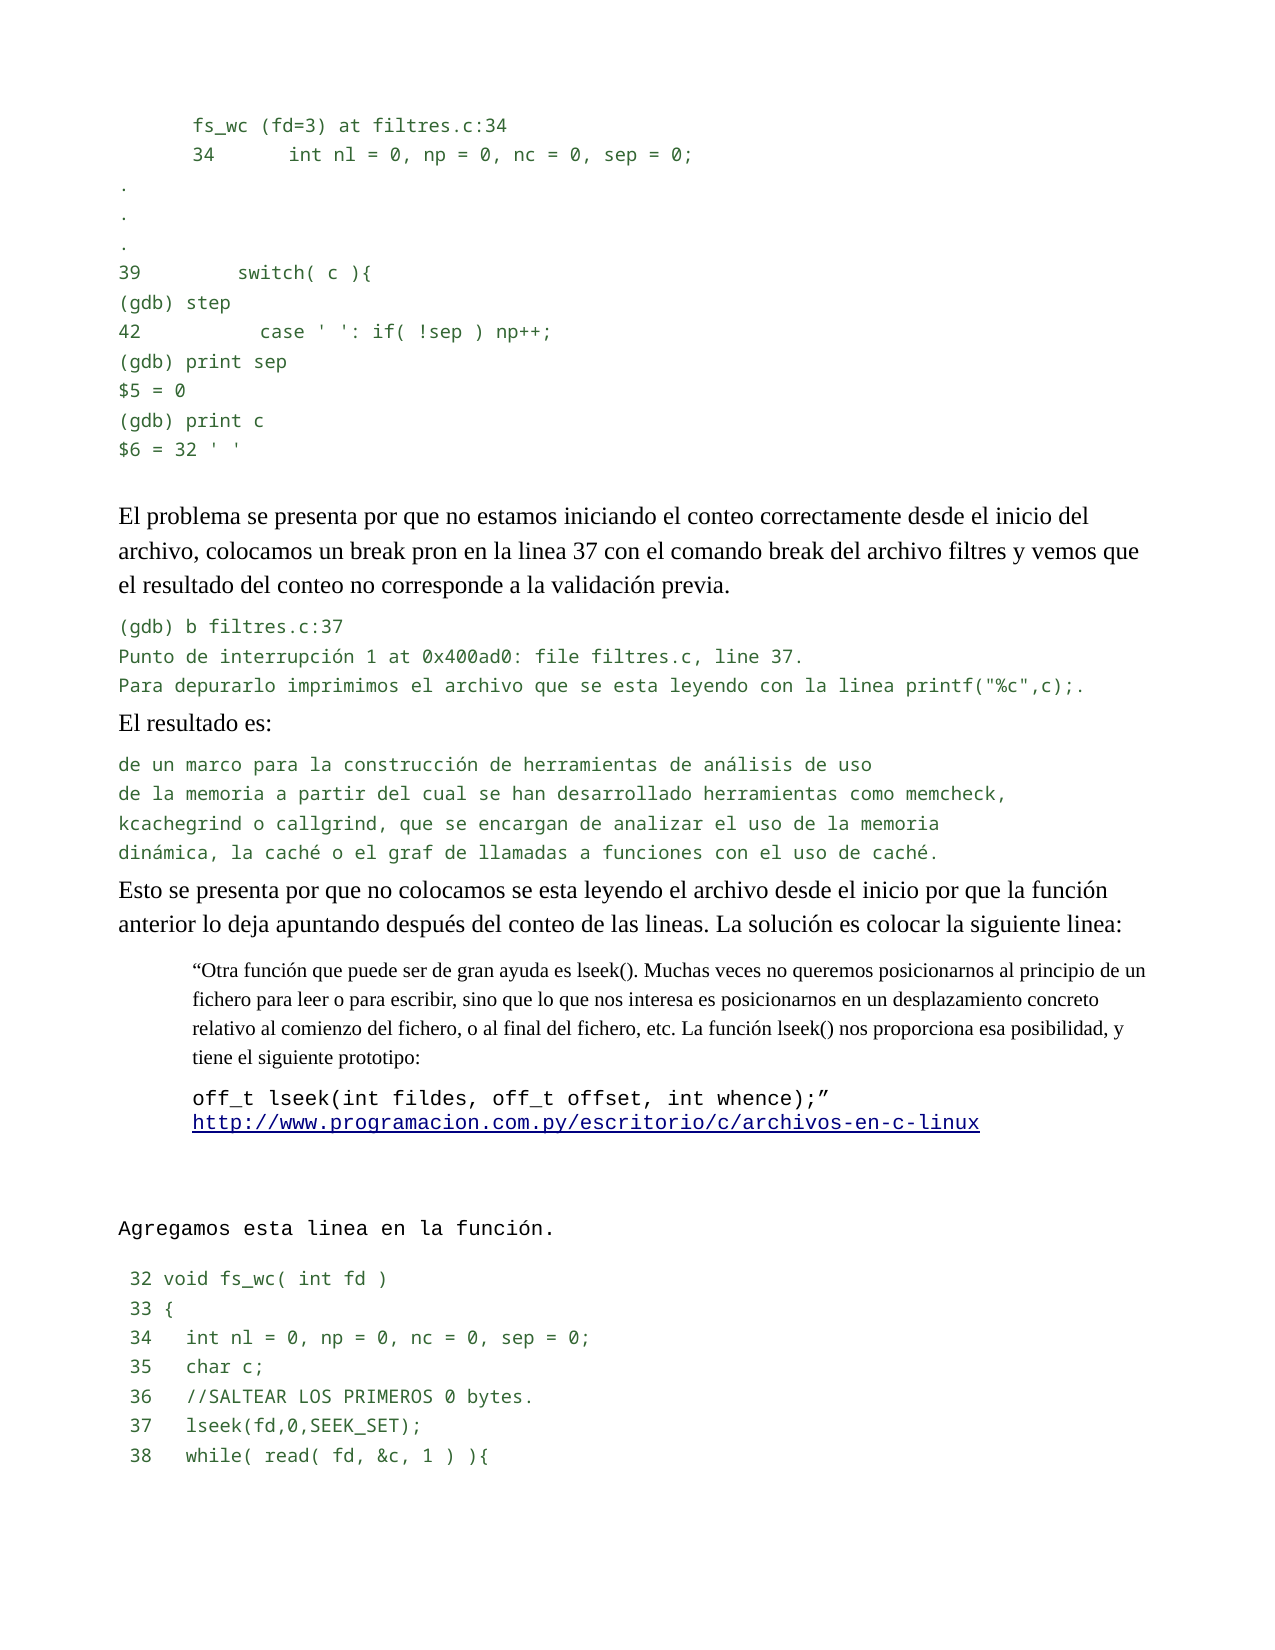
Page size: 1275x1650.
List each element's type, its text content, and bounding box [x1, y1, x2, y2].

text 36 //SALTEAR LOS PRIMEROS 0 bytes. [118, 1389, 1157, 1407]
text 34 int nl = 0, np = 0, nc = 0, sep = 0; [118, 1330, 1157, 1348]
text 37 lseek(fd,0,SEEK_SET); [118, 1419, 1157, 1436]
text 35 char c; [118, 1360, 1157, 1377]
text 42 case ' ': if( !sep ) np++; [118, 324, 1157, 342]
text kcachegrind o callgrind, que se encargan de analizar el uso de la memoria [118, 816, 1157, 833]
text El problema se presenta por que no estamos iniciando el conteo correctamente desde el inicio del archivo, colocamos un break pron en la linea 37 con el comando break del archivo filtres y vemos que el resultado del conteo no corresponde a la validación previa. [118, 501, 1157, 599]
text 32 void fs_wc( int fd ) [118, 1271, 1157, 1289]
text (gdb) print c [118, 413, 1157, 431]
text Esto se presenta por que no colocamos se esta leyendo el archivo desde el inicio por que la función anterior lo deja apuntando después del conteo de las lineas. La solución es colocar la siguiente linea: [118, 875, 1157, 938]
text . [118, 177, 1157, 195]
text off_t lseek(int fildes, off_t offset, int whence);” http://www.programacion.com.py/escritorio/c/archivos-en-c-linux [192, 1088, 1157, 1136]
text (gdb) b filtres.c:37 [118, 619, 1157, 637]
text 39 switch( c ){ [118, 266, 1157, 283]
text 38 while( read( fd, &c, 1 ) ){ [118, 1448, 1157, 1466]
text de un marco para la construcción de herramientas de análisis de uso [118, 757, 1157, 774]
text dinámica, la caché o el graf de llamadas a funciones con el uso de caché. [118, 845, 1157, 863]
text El resultado es: [118, 708, 1157, 737]
text . [118, 236, 1157, 254]
text (gdb) print sep [118, 354, 1157, 372]
text $5 = 0 [118, 383, 1157, 401]
text $6 = 32 ' ' [118, 442, 1157, 460]
text Agregamos esta linea en la función. [118, 1218, 1157, 1242]
text Punto de interrupción 1 at 0x400ad0: file filtres.c, line 37. [118, 649, 1157, 667]
text de la memoria a partir del cual se han desarrollado herramientas como memcheck, [118, 786, 1157, 804]
text 33 { [118, 1301, 1157, 1318]
text . [118, 207, 1157, 224]
text 34 int nl = 0, np = 0, nc = 0, sep = 0; [192, 148, 1157, 165]
text fs_wc (fd=3) at filtres.c:34 [192, 118, 1157, 136]
text Para depurarlo imprimimos el archivo que se esta leyendo con la linea printf("%c",c);. [118, 678, 1157, 696]
text “Otra función que puede ser de gran ayuda es lseek(). Muchas veces no queremos posicionarnos al principio de un fichero para leer o para escribir, sino que lo que nos interesa es posicionarnos en un desplazamiento concreto relativo al comienzo del fichero, o al final del fichero, etc. La función lseek() nos proporciona esa posibilidad, y tiene el siguiente prototipo: [192, 958, 1157, 1069]
text (gdb) step [118, 295, 1157, 313]
